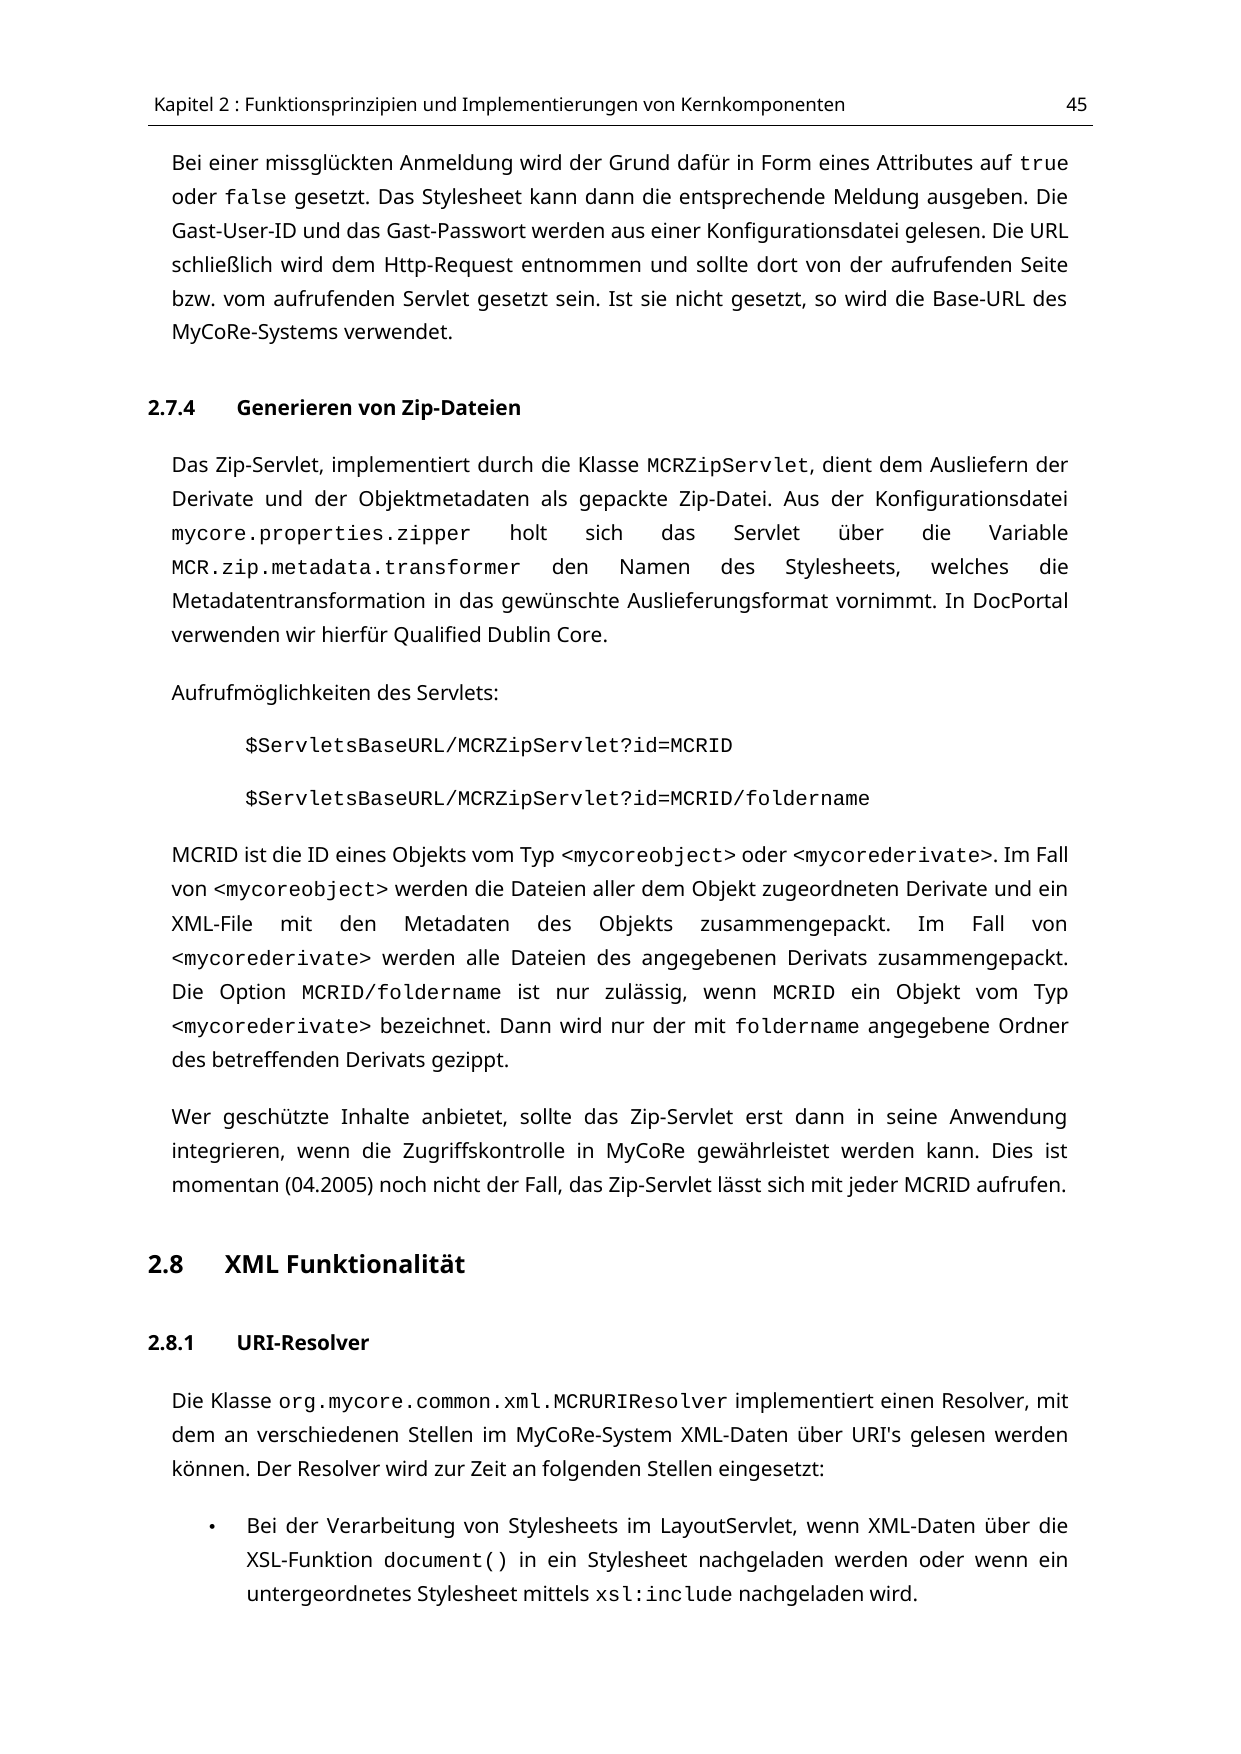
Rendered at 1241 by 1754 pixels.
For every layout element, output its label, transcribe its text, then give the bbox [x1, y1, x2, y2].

subtitle XML Funktionalität [148, 1246, 1092, 1280]
text Aufrufmöglichkeiten des Servlets: [171, 678, 1069, 706]
subtitle Generieren von Zip-Dateien [148, 393, 1092, 421]
text Das Zip-Servlet, implementiert durch die Klasse MCRZipServlet, dient dem Ausliefern der Derivate und der Objektmetadaten als gepackte Zip-Datei. Aus der Konfigurationsdatei mycore.properties.zipper holt sich das Servlet über die Variable MCR.zip.metadata.transformer den Namen des Stylesheets, welches die Metadatentransformation in das gewünschte Auslieferungsformat vornimmt. In DocPortal verwenden wir hierfür Qualified Dublin Core. [171, 450, 1069, 648]
text Die Klasse org.mycore.common.xml.MCRURIResolver implementiert einen Resolver, mit dem an verschiedenen Stellen im MyCoRe-System XML-Daten über URI's gelesen werden können. Der Resolver wird zur Zeit an folgenden Stellen eingesetzt: [171, 1386, 1069, 1482]
text MCRID ist die ID eines Objekts vom Typ <mycoreobject> oder <mycorederivate>. Im Fall von <mycoreobject> werden die Dateien aller dem Objekt zugeordneten Derivate und ein XML-File mit den Metadaten des Objekts zusammengepackt. Im Fall von <mycorederivate> werden alle Dateien des angegebenen Derivats zusammengepackt. Die Option MCRID/foldername ist nur zulässig, wenn MCRID ein Objekt vom Typ <mycorederivate> bezeichnet. Dann wird nur der mit foldername angegebene Ordner des betreffenden Derivats gezippt. [171, 840, 1069, 1073]
subtitle URI-Resolver [148, 1328, 1092, 1357]
text $ServletsBaseURL/MCRZipServlet?id=MCRID [171, 735, 1069, 758]
text Bei einer missglückten Anmeldung wird der Grund dafür in Form eines Attributes auf true oder false gesetzt. Das Stylesheet kann dann die entsprechende Meldung ausgeben. Die Gast-User-ID und das Gast-Passwort werden aus einer Konfigurationsdatei gelesen. Die URL schließlich wird dem Http-Request entnommen und sollte dort von der aufrufenden Seite bzw. vom aufrufenden Servlet gesetzt sein. Ist sie nicht gesetzt, so wird die Base-URL des MyCoRe-Systems verwendet. [171, 148, 1069, 346]
text $ServletsBaseURL/MCRZipServlet?id=MCRID/foldername [171, 788, 1069, 811]
text Wer geschützte Inhalte anbietet, sollte das Zip-Servlet erst dann in seine Anwendung integrieren, wenn die Zugriffskontrolle in MyCoRe gewährleistet werden kann. Dies ist momentan (04.2005) noch nicht der Fall, das Zip-Servlet lässt sich mit jeder MCRID aufrufen. [171, 1102, 1069, 1198]
list Bei der Verarbeitung von Stylesheets im LayoutServlet, wenn XML-Daten über die XSL-Funktion document() in ein Stylesheet nachgeladen werden oder wenn ein untergeordnetes Stylesheet mittels xsl:include nachgeladen wird. [209, 1511, 1069, 1608]
